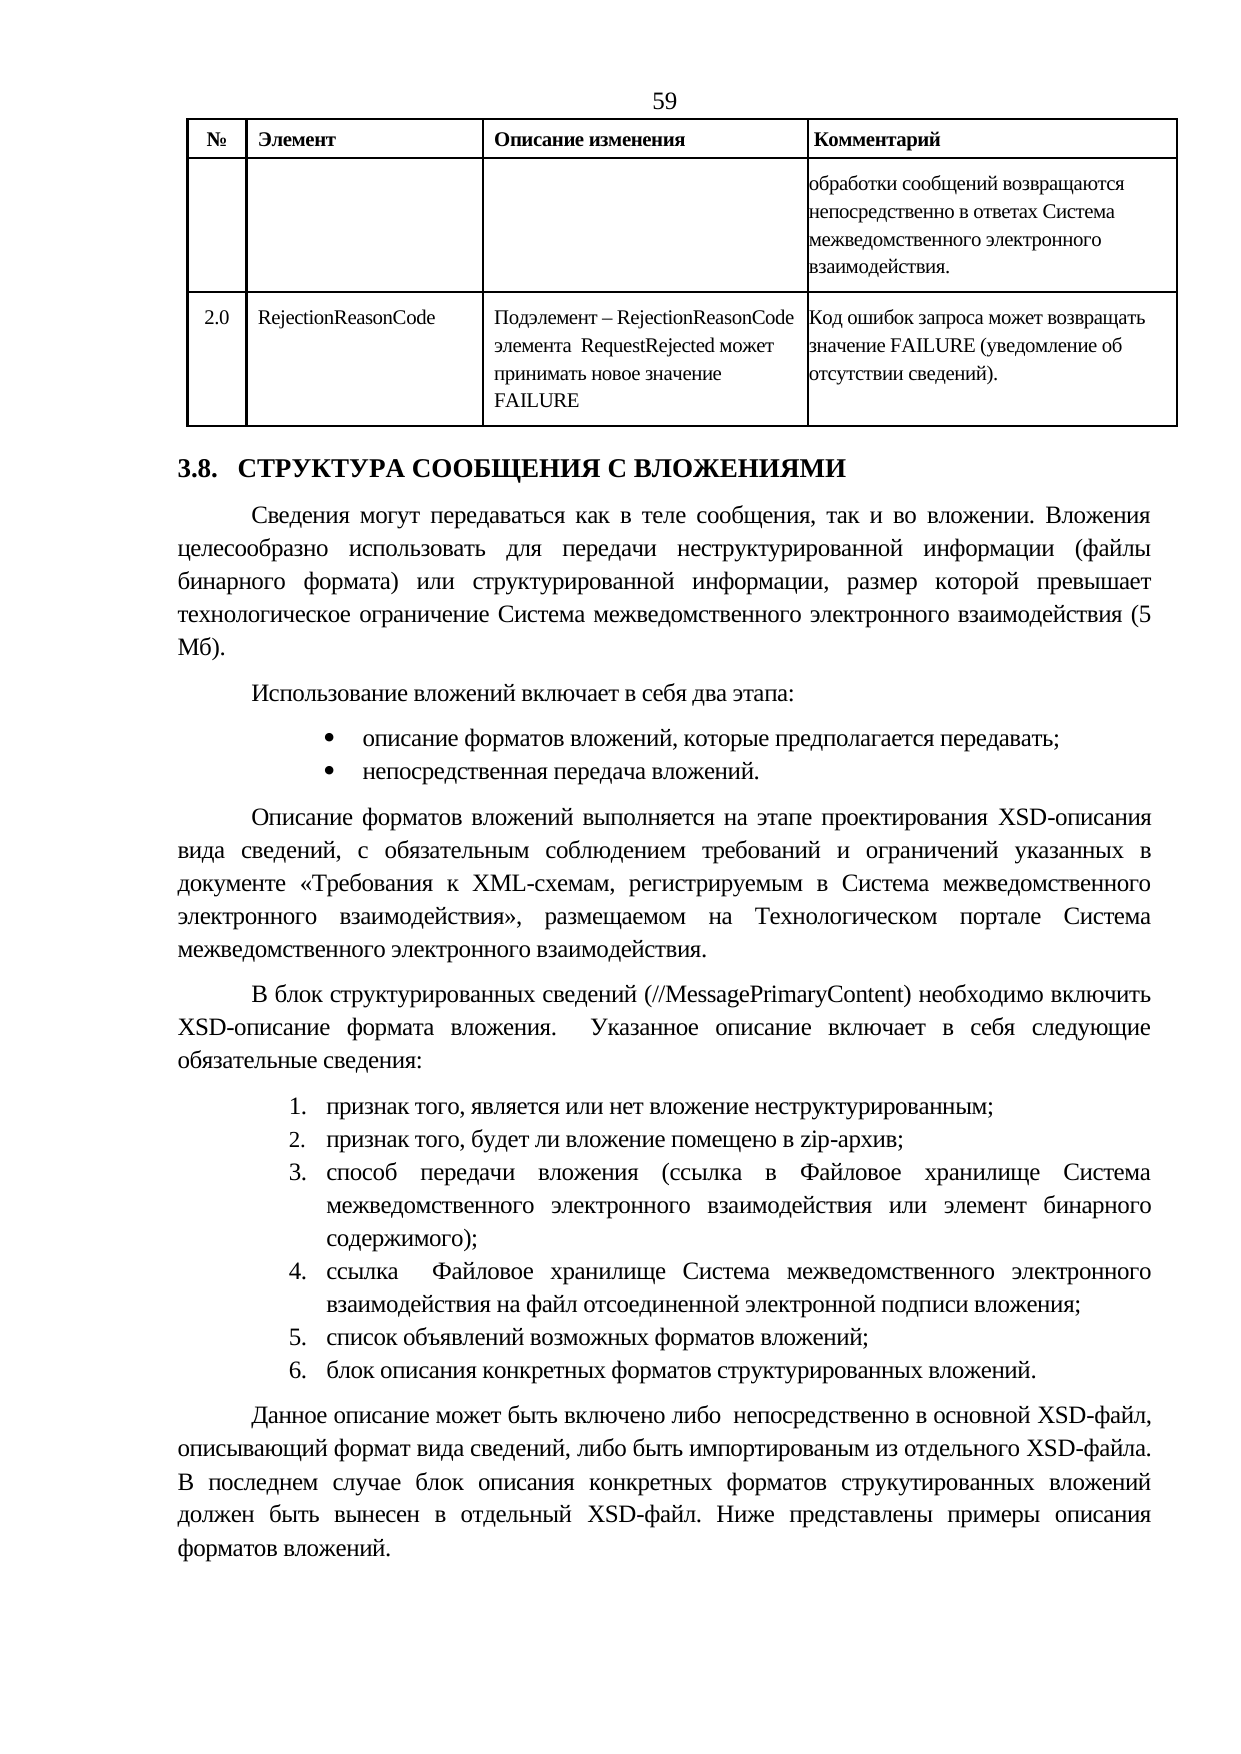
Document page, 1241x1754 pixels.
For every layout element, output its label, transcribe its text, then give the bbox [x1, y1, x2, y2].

table_cell 2.0 [189, 293, 245, 425]
table_header Элемент [248, 120, 482, 157]
list признак того, будет ли вложение помещено в zip-архив; [288, 1124, 1152, 1153]
table_cell [484, 159, 807, 291]
table_header Комментарий [809, 120, 1176, 126]
list описание форматов вложений, которые предполагается передавать; [325, 723, 1152, 752]
table_header Описание изменения [484, 120, 807, 157]
table_cell Используется только для ошибок push-нотификации (см. п. 2.6). Статусы обработки сообщений возвращаются непосредственно в ответах Система межведомственного электронного взаимодействия. [809, 159, 1176, 171]
table_cell Код ошибок запроса может возвращать значение FAILURE (уведомление об отсутствии сведений). [809, 384, 1176, 425]
text Данное описание может быть включено либо непосредственно в основной XSD-файл, описывающий формат вида сведений, либо быть импортированым из отдельного XSD-файла. В последнем случае блок описания конкретных форматов струкутированных вложений должен быть вынесен в отдельный XSD-файл. Ниже представлены примеры описания форматов вложений. [177, 1401, 1152, 1561]
table_cell Код ошибок запроса может возвращать значение FAILURE (уведомление об отсутствии сведений). [809, 293, 1176, 305]
table_cell [248, 159, 482, 291]
table_cell Подэлемент – RejectionReasonCode элемента RequestRejected может принимать новое значение FAILURE [484, 293, 807, 425]
table_cell RejectionReasonCode [248, 293, 482, 425]
table_header № [189, 120, 245, 157]
list непосредственная передача вложений. [325, 756, 1152, 785]
list список объявлений возможных форматов вложений; [288, 1322, 1152, 1351]
subtitle Структура сообщения с вложениями [177, 452, 1152, 483]
table_cell Используется только для ошибок push-нотификации (см. п. 2.6). Статусы обработки сообщений возвращаются непосредственно в ответах Система межведомственного электронного взаимодействия. [809, 278, 1176, 291]
text Использование вложений включает в себя два этапа: [177, 678, 1152, 706]
table_cell [189, 159, 245, 291]
list способ передачи вложения (ссылка в Файловое хранилище Система межведомственного электронного взаимодействия или элемент бинарного содержимого); [288, 1157, 1152, 1252]
list ссылка Файловое хранилище Система межведомственного электронного взаимодействия на файл отсоединенной электронной подписи вложения; [288, 1256, 1152, 1318]
text В блок структурированных сведений (//MessagePrimaryContent) необходимо включить XSD-описание формата вложения. Указанное описание включает в себя следующие обязательные сведения: [177, 979, 1152, 1074]
list блок описания конкретных форматов структурированных вложений. [288, 1355, 1152, 1384]
list признак того, является или нет вложение неструктурированным; [288, 1091, 1152, 1119]
table_header Комментарий [809, 151, 1176, 157]
text Сведения могут передаваться как в теле сообщения, так и во вложении. Вложения целесообразно использовать для передачи неструктурированной информации (файлы бинарного формата) или структурированной информации, размер которой превышает технологическое ограничение Система межведомственного электронного взаимодействия (5 Мб). [177, 500, 1152, 661]
text Описание форматов вложений выполняется на этапе проектирования XSD-описания вида сведений, с обязательным соблюдением требований и ограничений указанных в документе «Требования к XML-схемам, регистрируемым в Система межведомственного электронного взаимодействия», размещаемом на Технологическом портале Система межведомственного электронного взаимодействия. [177, 802, 1152, 962]
